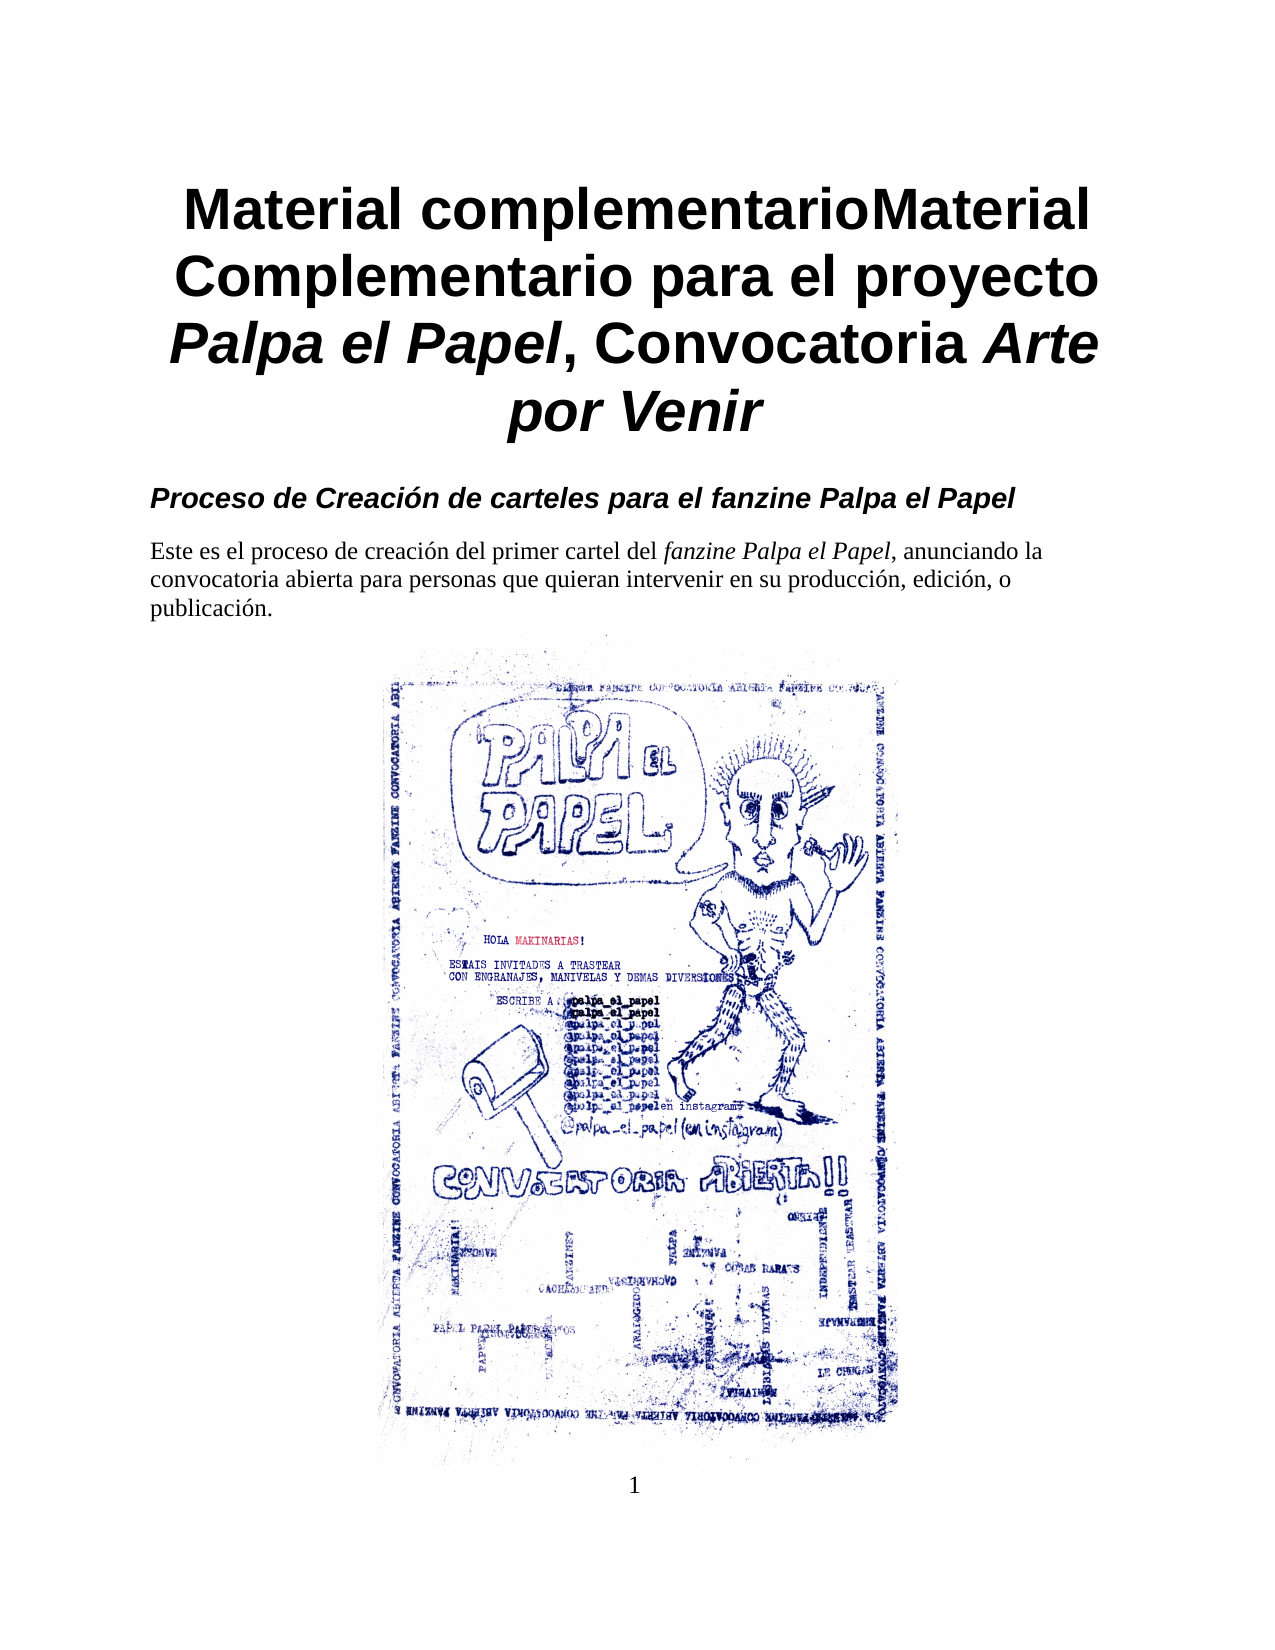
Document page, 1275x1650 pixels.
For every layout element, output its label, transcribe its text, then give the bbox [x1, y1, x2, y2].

text Este es el proceso de creación del primer cartel del fanzine Palpa el Papel, anunciando la convocatoria abierta para personas que quieran intervenir en su producción, edición, o publicación. [150, 536, 1125, 622]
picture [377, 630, 898, 1465]
subtitle Proceso de Creación de carteles para el fanzine Palpa el Papel [150, 481, 1125, 514]
title Material complementarioMaterial Complementario para el proyecto Palpa el Papel, Convocatoria Arte por Venir [150, 175, 1125, 443]
